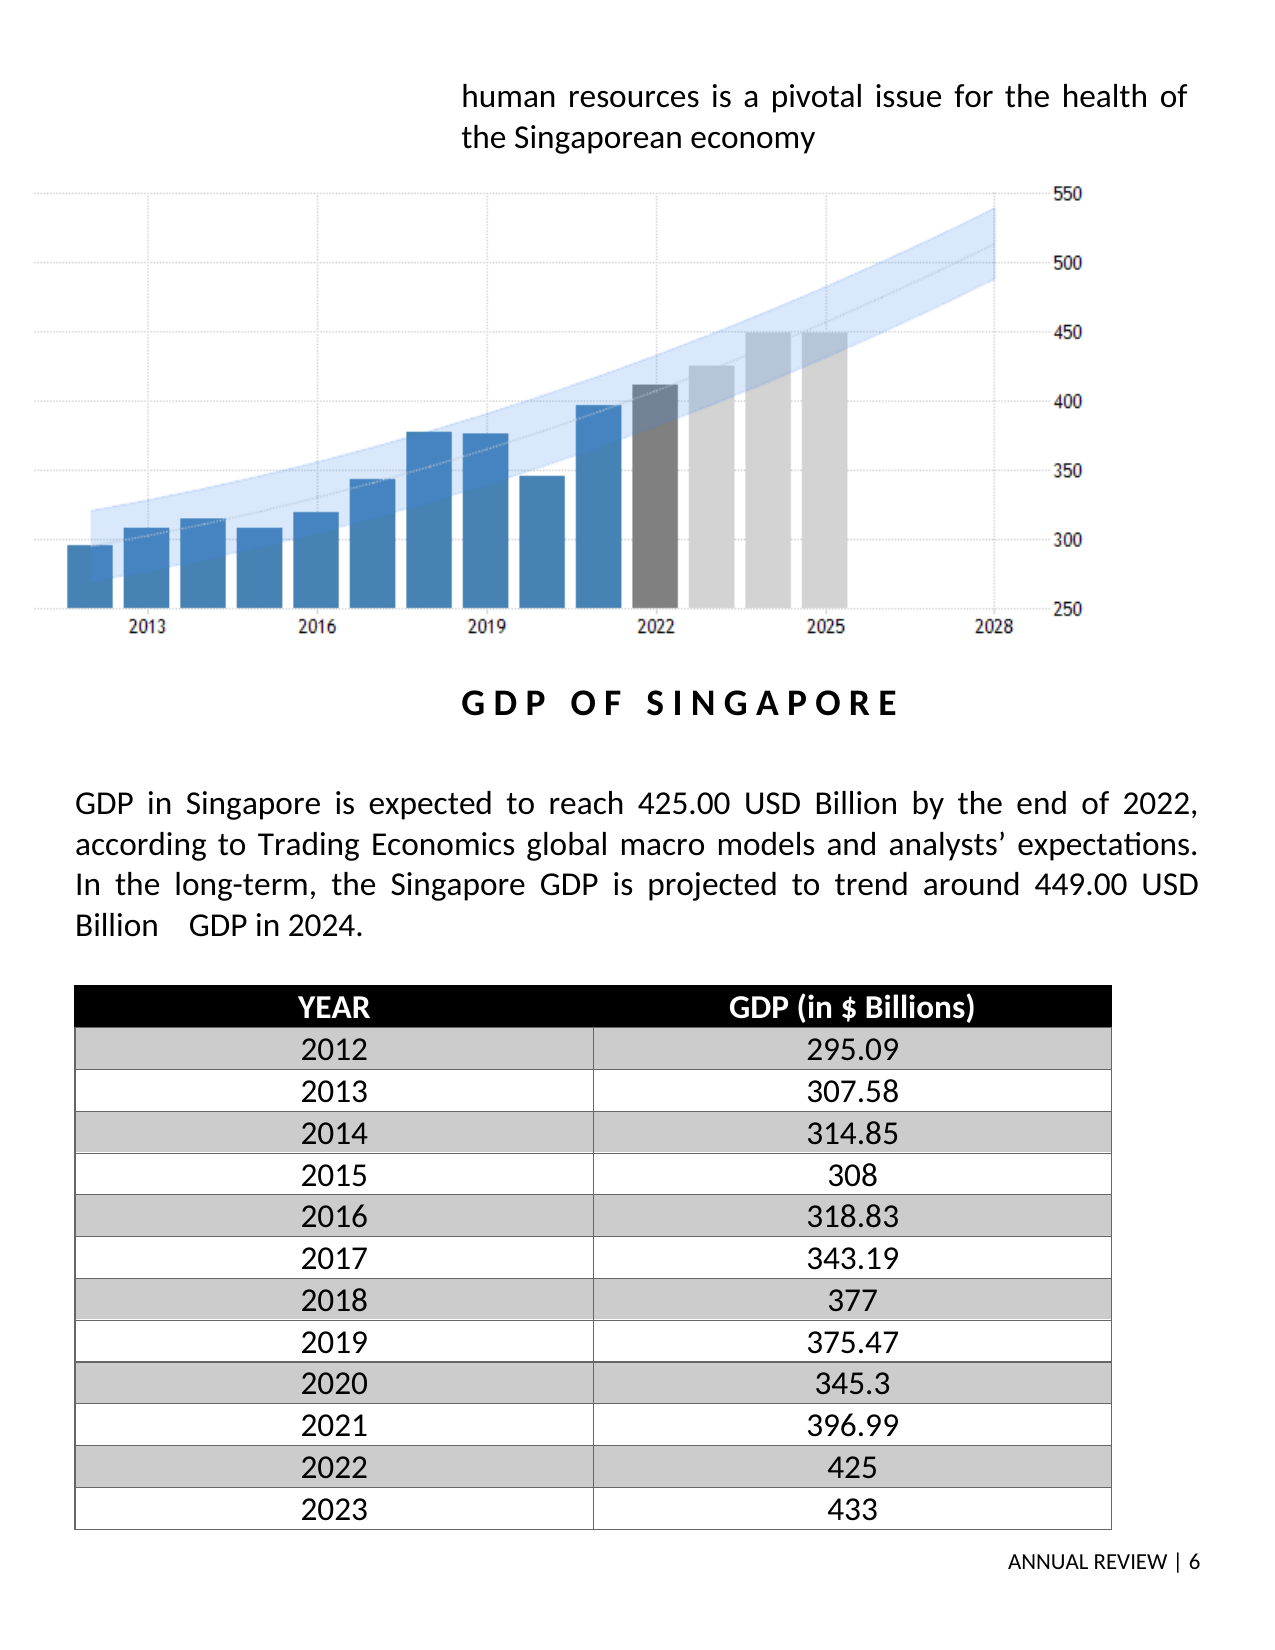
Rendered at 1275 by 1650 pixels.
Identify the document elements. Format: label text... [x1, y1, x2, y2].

table_header [75, 667, 450, 741]
table_cell 295.09 [594, 1028, 1111, 1069]
table_cell GDP OF SINGAPORE [450, 666, 1200, 741]
table_cell 318.83 [594, 1195, 1111, 1236]
table_cell 2019 [76, 1321, 593, 1361]
table_cell 345.3 [594, 1363, 1111, 1403]
table_cell 2012 [76, 1028, 593, 1069]
table_cell 2022 [76, 1446, 593, 1487]
table_cell 377 [594, 1279, 1111, 1319]
table_cell 2014 [76, 1112, 593, 1152]
table_cell 2016 [76, 1195, 593, 1236]
table_cell 2015 [76, 1154, 593, 1194]
table_cell 2018 [76, 1279, 593, 1319]
table_cell 2017 [76, 1237, 593, 1278]
table_cell human resources is a pivotal issue for the health of the Singaporean economy [450, 75, 1200, 156]
table_cell 2023 [76, 1488, 593, 1528]
text GDP in Singapore is expected to reach 425.00 USD Billion by the end of 2022, according to Trading Economics global macro models and analysts’ expectations. In the long-term, the Singapore GDP is projected to trend around 449.00 USD Billion GDP in 2024. [75, 782, 1200, 945]
table_cell 425 [594, 1446, 1111, 1487]
table_cell 375.47 [594, 1321, 1111, 1361]
table_cell 2021 [76, 1404, 593, 1445]
table_cell 307.58 [594, 1070, 1111, 1111]
table_cell 308 [594, 1154, 1111, 1194]
table_header YEAR [76, 986, 593, 1027]
table_header [75, 75, 450, 163]
table_cell [450, 156, 1200, 666]
table_cell 433 [594, 1488, 1111, 1528]
table_cell 343.19 [594, 1237, 1111, 1278]
table_header GDP (in $ Billions) [593, 986, 1111, 1027]
table_cell 396.99 [594, 1404, 1111, 1445]
table_cell 2013 [76, 1070, 593, 1111]
table_cell 2020 [76, 1363, 593, 1403]
table_cell 314.85 [594, 1112, 1111, 1152]
